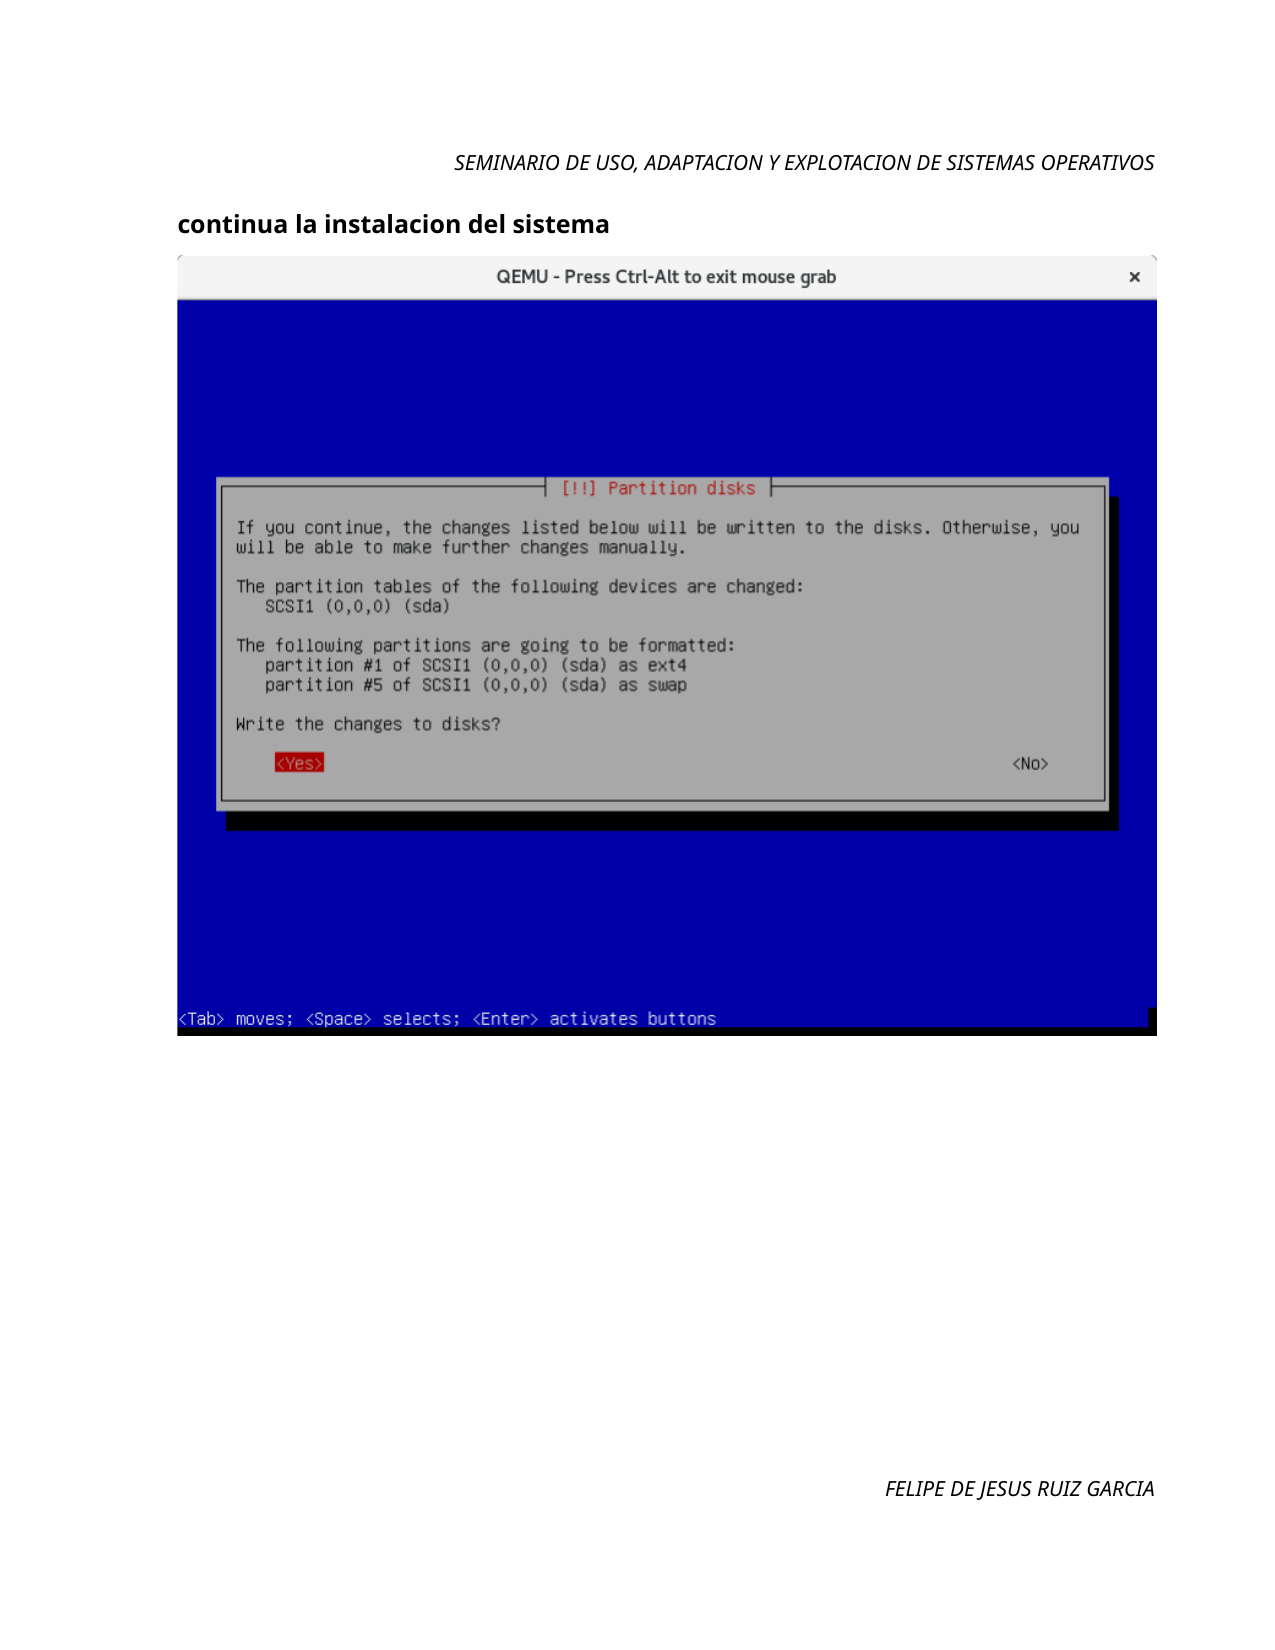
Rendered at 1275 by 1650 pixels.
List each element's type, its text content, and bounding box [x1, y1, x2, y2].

text continua la instalacion del sistema [177, 207, 1157, 241]
picture [177, 255, 1157, 1036]
